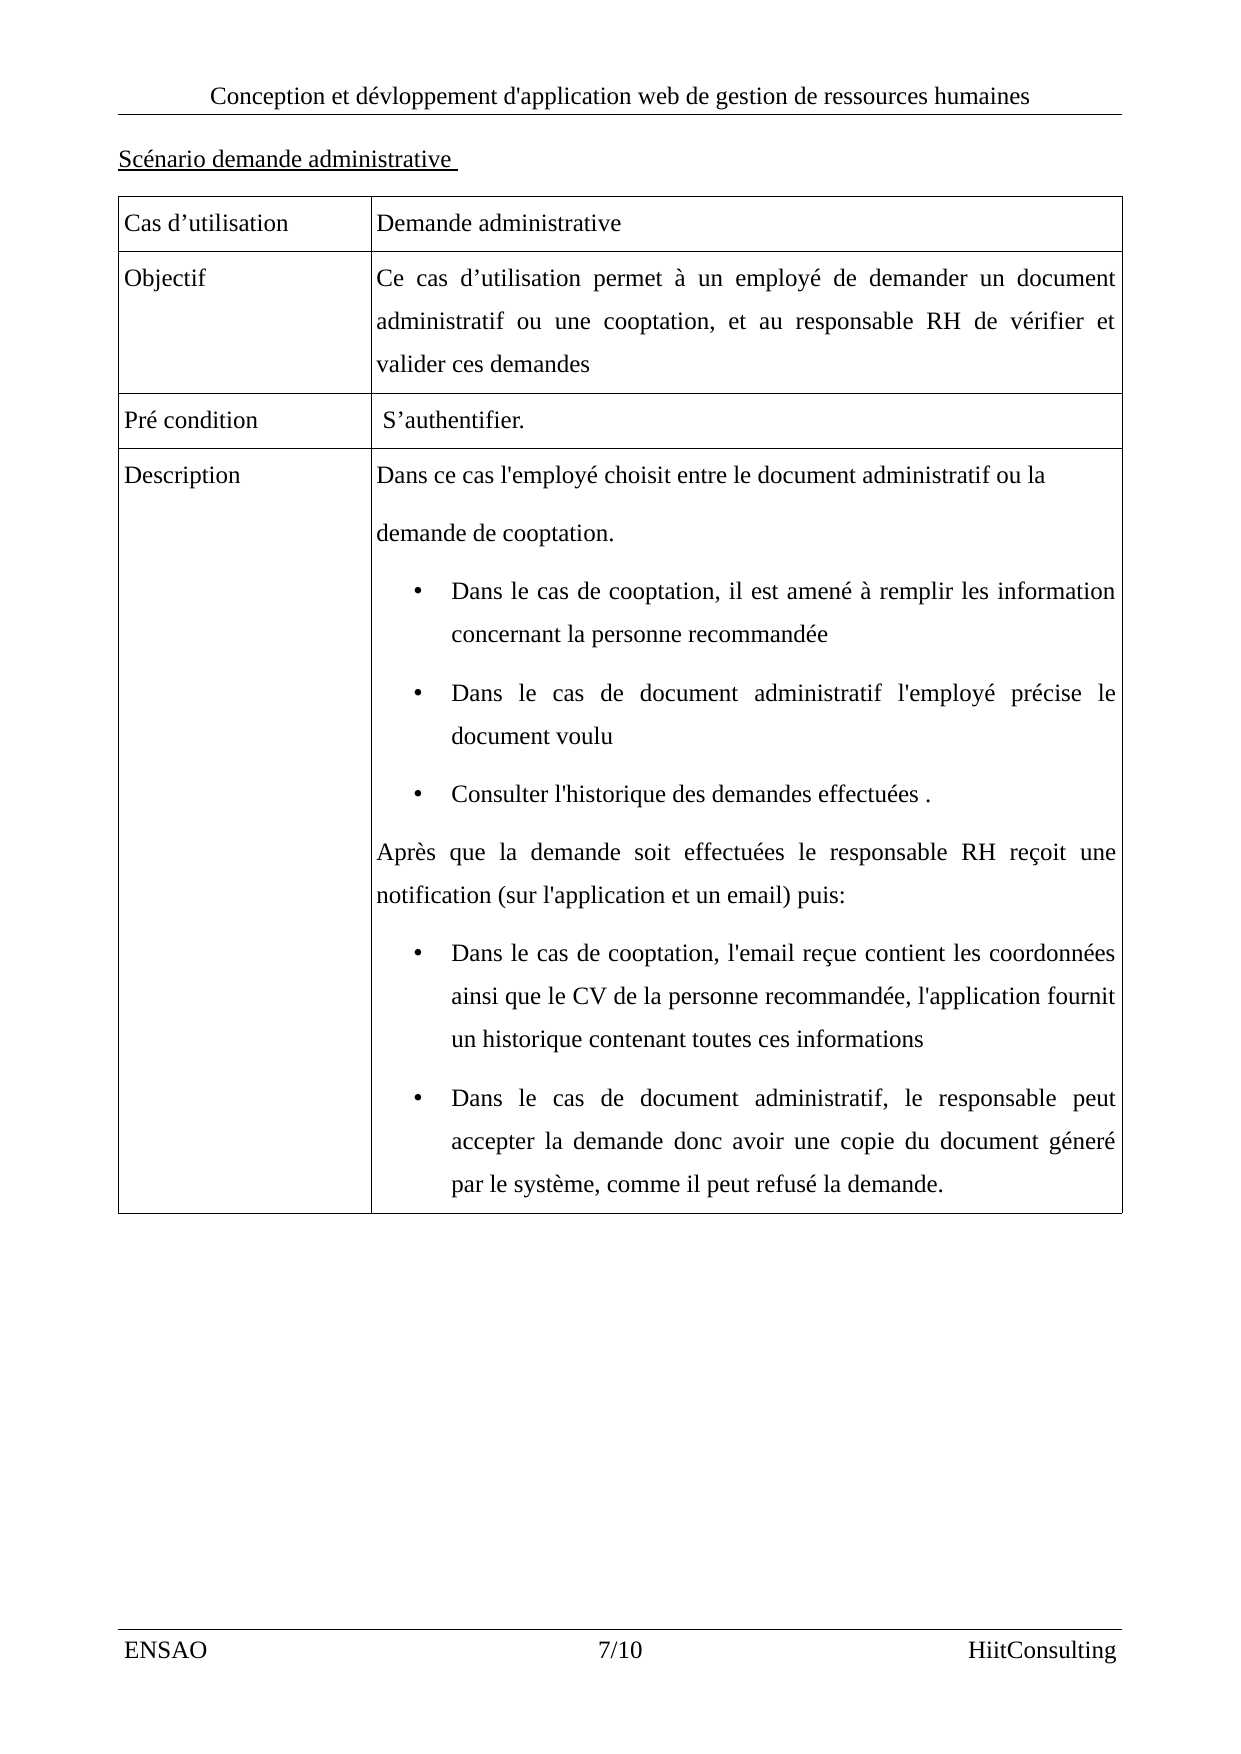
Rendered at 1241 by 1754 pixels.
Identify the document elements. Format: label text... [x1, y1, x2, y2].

table_header Demande administrative [372, 197, 1122, 251]
text Scénario demande administrative [118, 144, 1122, 173]
table_cell S’authentifier. [372, 394, 1122, 448]
table_cell Dans ce cas l'employé choisit entre le document administratif ou la demande de cooptation. Dans le cas de cooptation, il est amené à remplir les information concernant la personne recommandée Dans le cas de document administratif l'employé précise le document voulu Consulter l'historique des demandes effectuées . Après que la demande soit effectuées le responsable RH reçoit une notification (sur l'application et un email) puis: Dans le cas de cooptation, l'email reçue contient les coordonnées ainsi que le CV de la personne recommandée, l'application fournit un historique contenant toutes ces informations Dans le cas de document administratif, le responsable peut accepter la demande donc avoir une copie du document géneré par le système, comme il peut refusé la demande. [372, 449, 1122, 1212]
table_cell Pré condition [119, 394, 371, 448]
table_cell Description [119, 449, 371, 1212]
table_cell Ce cas d’utilisation permet à un employé de demander un document administratif ou une cooptation, et au responsable RH de vérifier et valider ces demandes [372, 252, 1122, 393]
table_header Cas d’utilisation [119, 197, 371, 251]
table_cell Objectif [119, 252, 371, 393]
